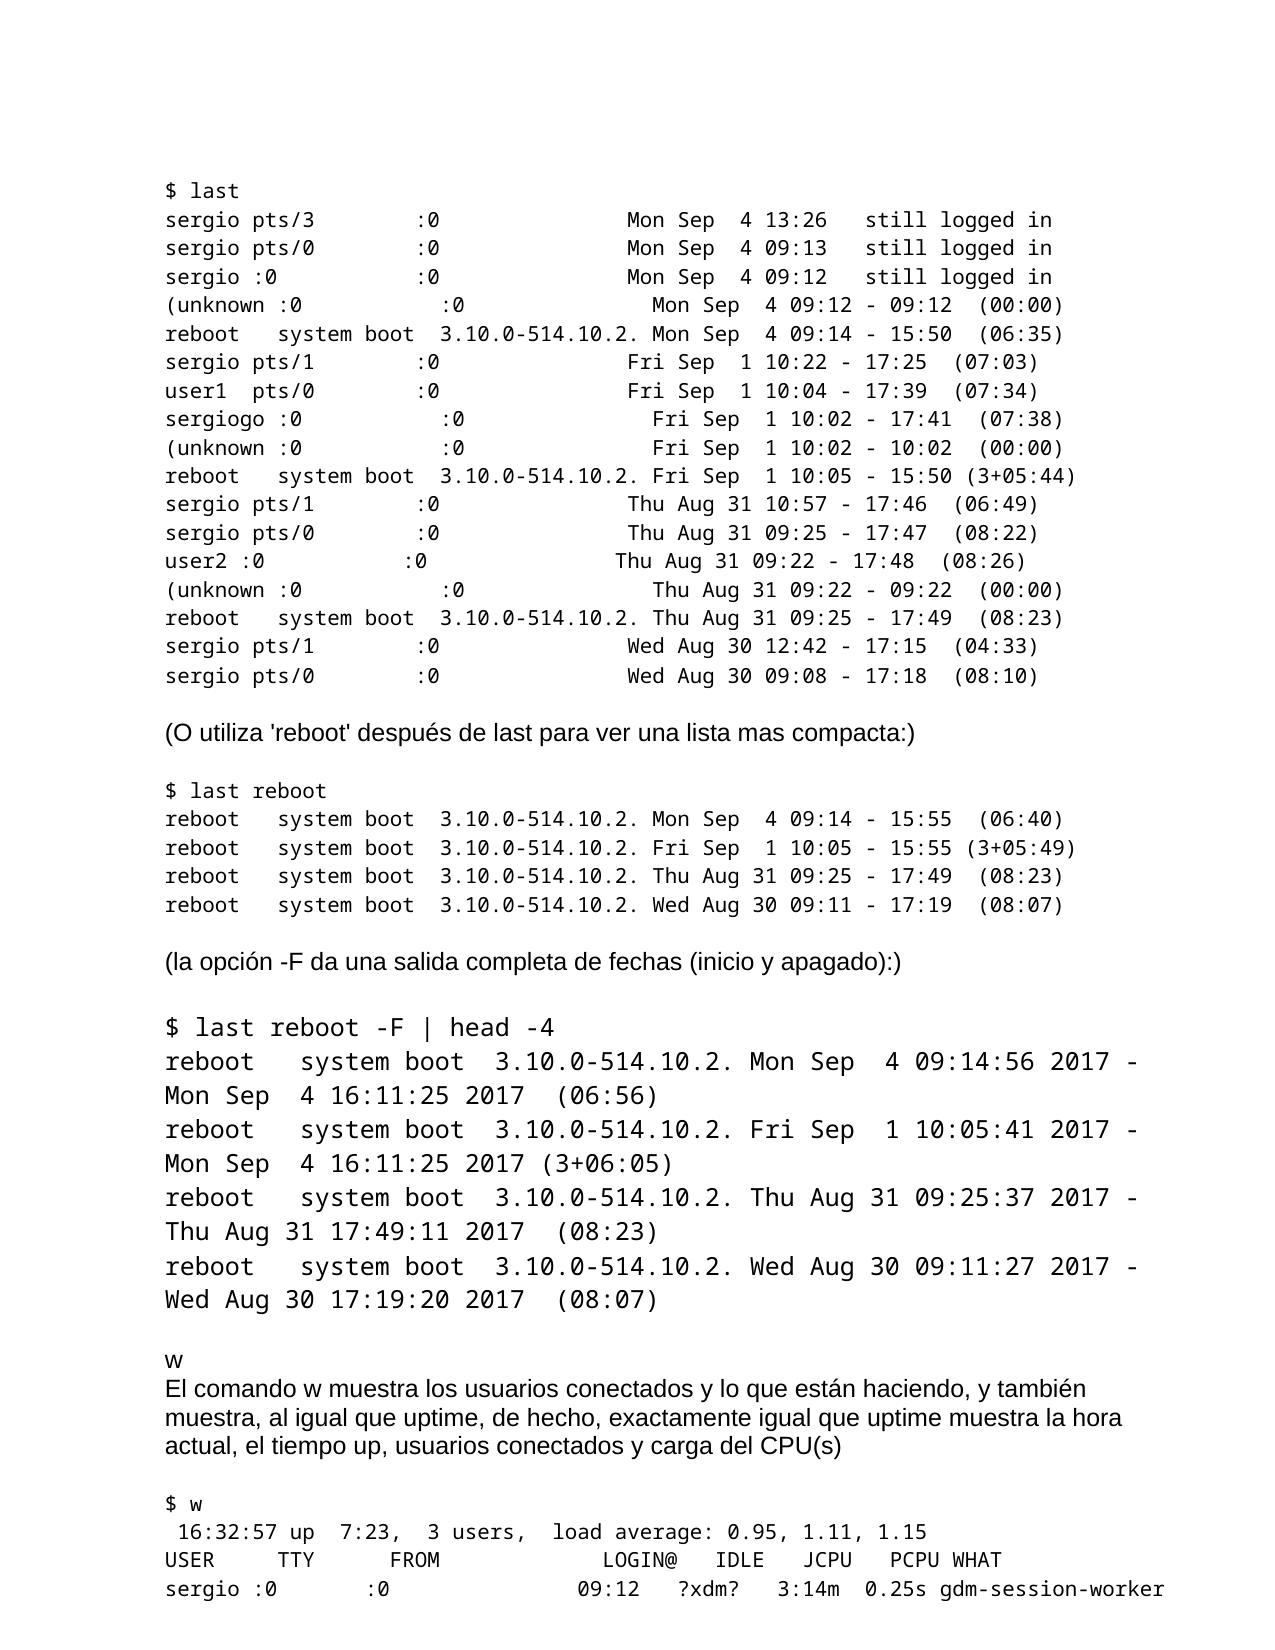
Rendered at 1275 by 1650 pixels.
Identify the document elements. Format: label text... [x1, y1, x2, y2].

text reboot system boot 3.10.0-514.10.2. Wed Aug 30 09:11 - 17:19 (08:07) [164, 890, 1164, 918]
text (la opción -F da una salida completa de fechas (inicio y apagado):) [164, 947, 1164, 976]
text sergio pts/1 :0 Wed Aug 30 12:42 - 17:15 (04:33) [164, 632, 1164, 660]
text USER TTY FROM LOGIN@ IDLE JCPU PCPU WHAT [164, 1546, 1164, 1574]
text reboot system boot 3.10.0-514.10.2. Fri Sep 1 10:05 - 15:55 (3+05:49) [164, 833, 1164, 861]
text reboot system boot 3.10.0-514.10.2. Fri Sep 1 10:05 - 15:50 (3+05:44) [164, 461, 1164, 489]
text reboot system boot 3.10.0-514.10.2. Mon Sep 4 09:14 - 15:50 (06:35) [164, 319, 1164, 347]
text sergio pts/0 :0 Mon Sep 4 09:13 still logged in [164, 233, 1164, 262]
text reboot system boot 3.10.0-514.10.2. Fri Sep 1 10:05:41 2017 - Mon Sep 4 16:11:25 2017 (3+06:05) [164, 1112, 1164, 1180]
text w [164, 1345, 1164, 1374]
text reboot system boot 3.10.0-514.10.2. Mon Sep 4 09:14 - 15:55 (06:40) [164, 804, 1164, 833]
text sergiogo :0 :0 Fri Sep 1 10:02 - 17:41 (07:38) [164, 404, 1164, 433]
text sergio :0 :0 09:12 ?xdm? 3:14m 0.25s gdm-session-worker [164, 1574, 1164, 1602]
text reboot system boot 3.10.0-514.10.2. Thu Aug 31 09:25:37 2017 - Thu Aug 31 17:49:11 2017 (08:23) [164, 1180, 1164, 1248]
text (unknown :0 :0 Mon Sep 4 09:12 - 09:12 (00:00) [164, 290, 1164, 319]
text $ last reboot [164, 776, 1164, 804]
text (unknown :0 :0 Thu Aug 31 09:22 - 09:22 (00:00) [164, 575, 1164, 603]
text sergio pts/3 :0 Mon Sep 4 13:26 still logged in [164, 205, 1164, 233]
text sergio pts/1 :0 Thu Aug 31 10:57 - 17:46 (06:49) [164, 489, 1164, 518]
text reboot system boot 3.10.0-514.10.2. Thu Aug 31 09:25 - 17:49 (08:23) [164, 603, 1164, 632]
text user2 :0 :0 Thu Aug 31 09:22 - 17:48 (08:26) [164, 546, 1164, 575]
text sergio :0 :0 Mon Sep 4 09:12 still logged in [164, 262, 1164, 290]
text sergio pts/1 :0 Fri Sep 1 10:22 - 17:25 (07:03) [164, 347, 1164, 376]
text sergio pts/0 :0 Wed Aug 30 09:08 - 17:18 (08:10) [164, 660, 1164, 690]
text $ last reboot -F | head -4 [164, 1010, 1164, 1044]
text reboot system boot 3.10.0-514.10.2. Mon Sep 4 09:14:56 2017 - Mon Sep 4 16:11:25 2017 (06:56) [164, 1044, 1164, 1112]
text reboot system boot 3.10.0-514.10.2. Thu Aug 31 09:25 - 17:49 (08:23) [164, 861, 1164, 890]
text (O utiliza 'reboot' después de last para ver una lista mas compacta:) [164, 718, 1164, 747]
text sergio pts/0 :0 Thu Aug 31 09:25 - 17:47 (08:22) [164, 518, 1164, 546]
text El comando w muestra los usuarios conectados y lo que están haciendo, y también muestra, al igual que uptime, de hecho, exactamente igual que uptime muestra la hora actual, el tiempo up, usuarios conectados y carga del CPU(s) [164, 1374, 1164, 1460]
text user1 pts/0 :0 Fri Sep 1 10:04 - 17:39 (07:34) [164, 376, 1164, 404]
text 16:32:57 up 7:23, 3 users, load average: 0.95, 1.11, 1.15 [164, 1517, 1164, 1546]
text (unknown :0 :0 Fri Sep 1 10:02 - 10:02 (00:00) [164, 433, 1164, 461]
text $ last [164, 177, 1164, 205]
text reboot system boot 3.10.0-514.10.2. Wed Aug 30 09:11:27 2017 - Wed Aug 30 17:19:20 2017 (08:07) [164, 1248, 1164, 1316]
text $ w [164, 1489, 1164, 1517]
